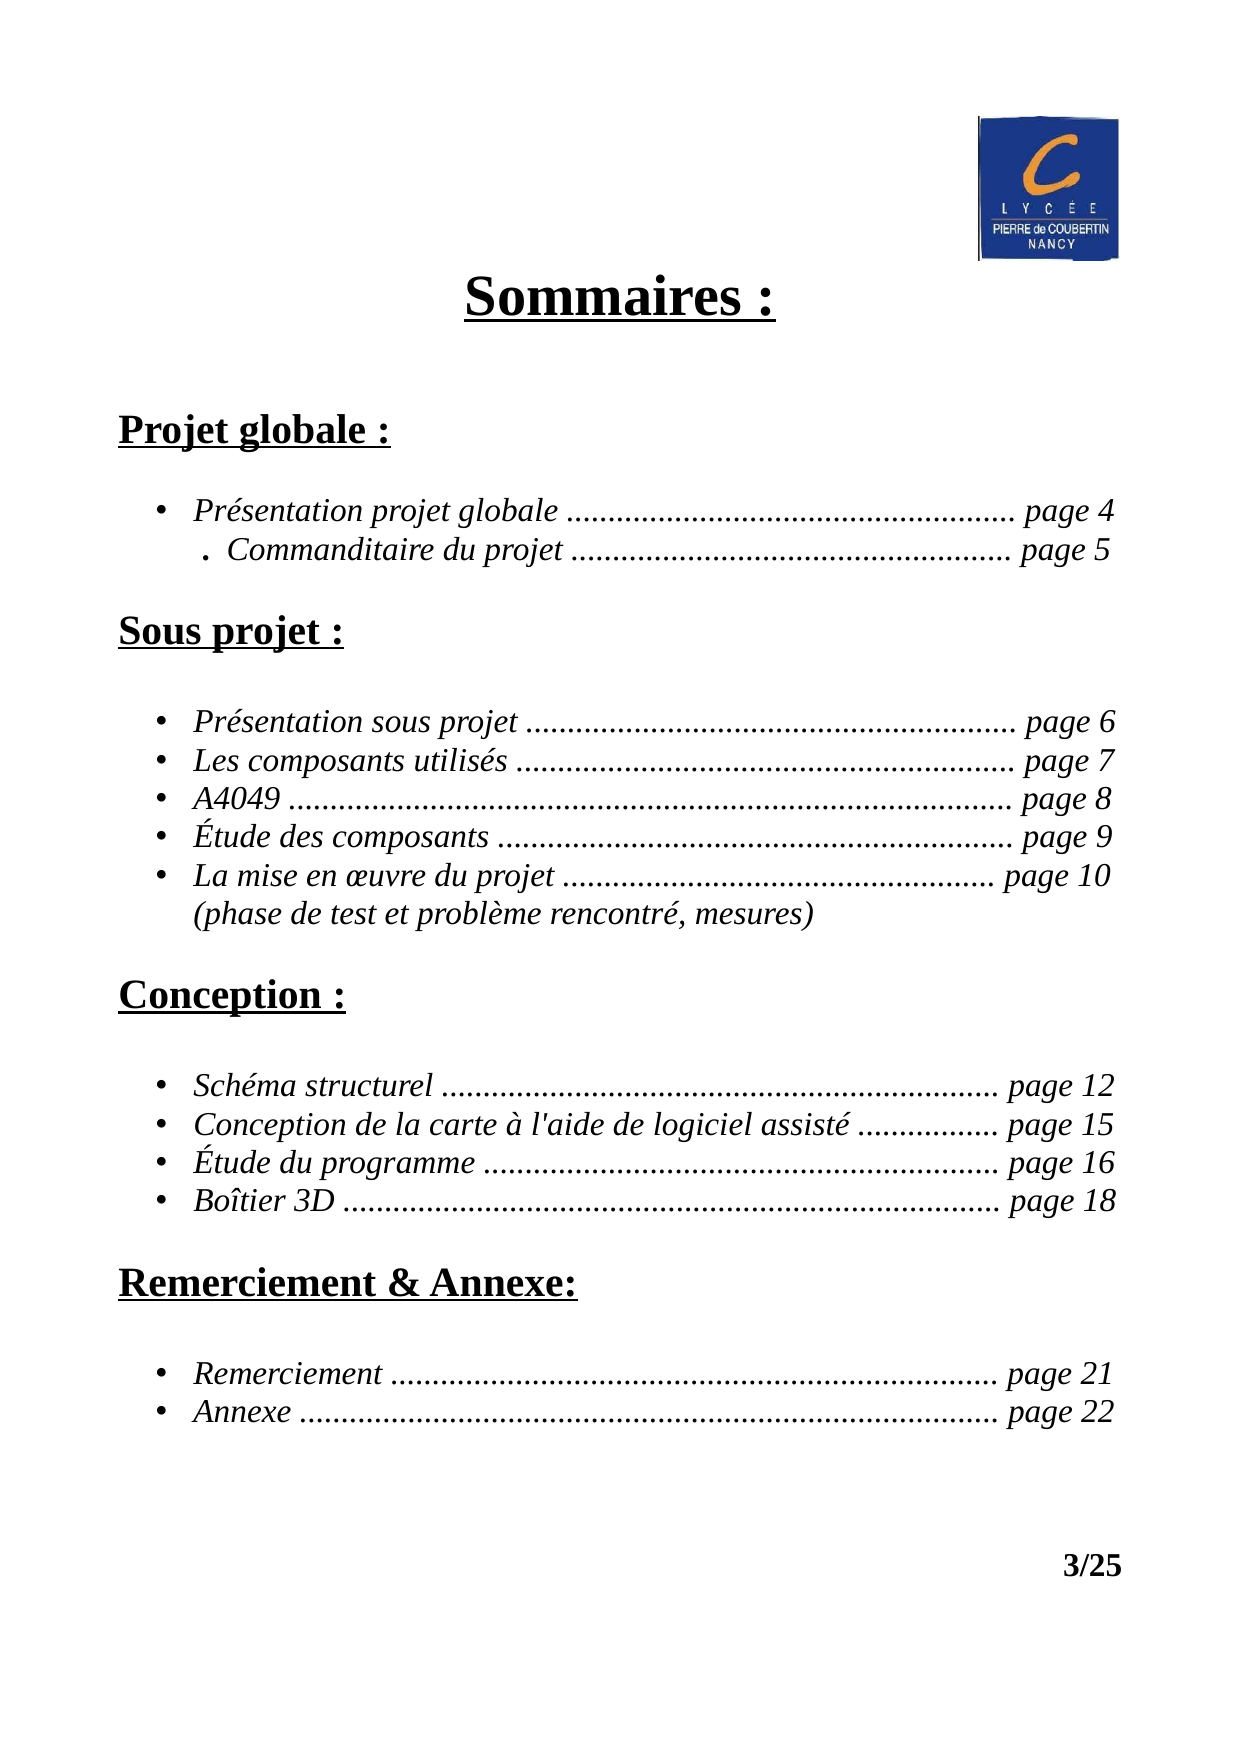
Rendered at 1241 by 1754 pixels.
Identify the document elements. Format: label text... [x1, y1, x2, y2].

list A4049 ....................................................................................... page 8 [156, 778, 1122, 817]
list La mise en œuvre du projet .................................................... page 10 [156, 855, 1122, 893]
text Sommaires : [118, 118, 1122, 328]
list Étude des composants .............................................................. page 9 [156, 817, 1122, 855]
text Projet globale : [118, 404, 1122, 452]
picture [975, 116, 1120, 261]
list Remerciement ......................................................................... page 21 [156, 1353, 1122, 1392]
list Boîtier 3D ............................................................................... page 18 [156, 1181, 1122, 1219]
list (phase de test et problème rencontré, mesures) [156, 893, 1122, 932]
list . Commanditaire du projet ..................................................... page 5 [156, 529, 1122, 567]
list Étude du programme .............................................................. page 16 [156, 1142, 1122, 1181]
list Schéma structurel ................................................................... page 12 [156, 1066, 1122, 1104]
list Annexe .................................................................................... page 22 [156, 1392, 1122, 1430]
list Présentation sous projet ........................................................... page 6 [156, 702, 1122, 740]
list Présentation projet globale ...................................................... page 4 [156, 491, 1122, 529]
text 3/25 [118, 1545, 1122, 1583]
text Sous projet : [118, 606, 1122, 654]
list Les composants utilisés ............................................................ page 7 [156, 740, 1122, 778]
text Remerciement & Annexe: [118, 1257, 1122, 1305]
list Conception de la carte à l'aide de logiciel assisté ................. page 15 [156, 1104, 1122, 1142]
text Conception : [118, 970, 1122, 1018]
